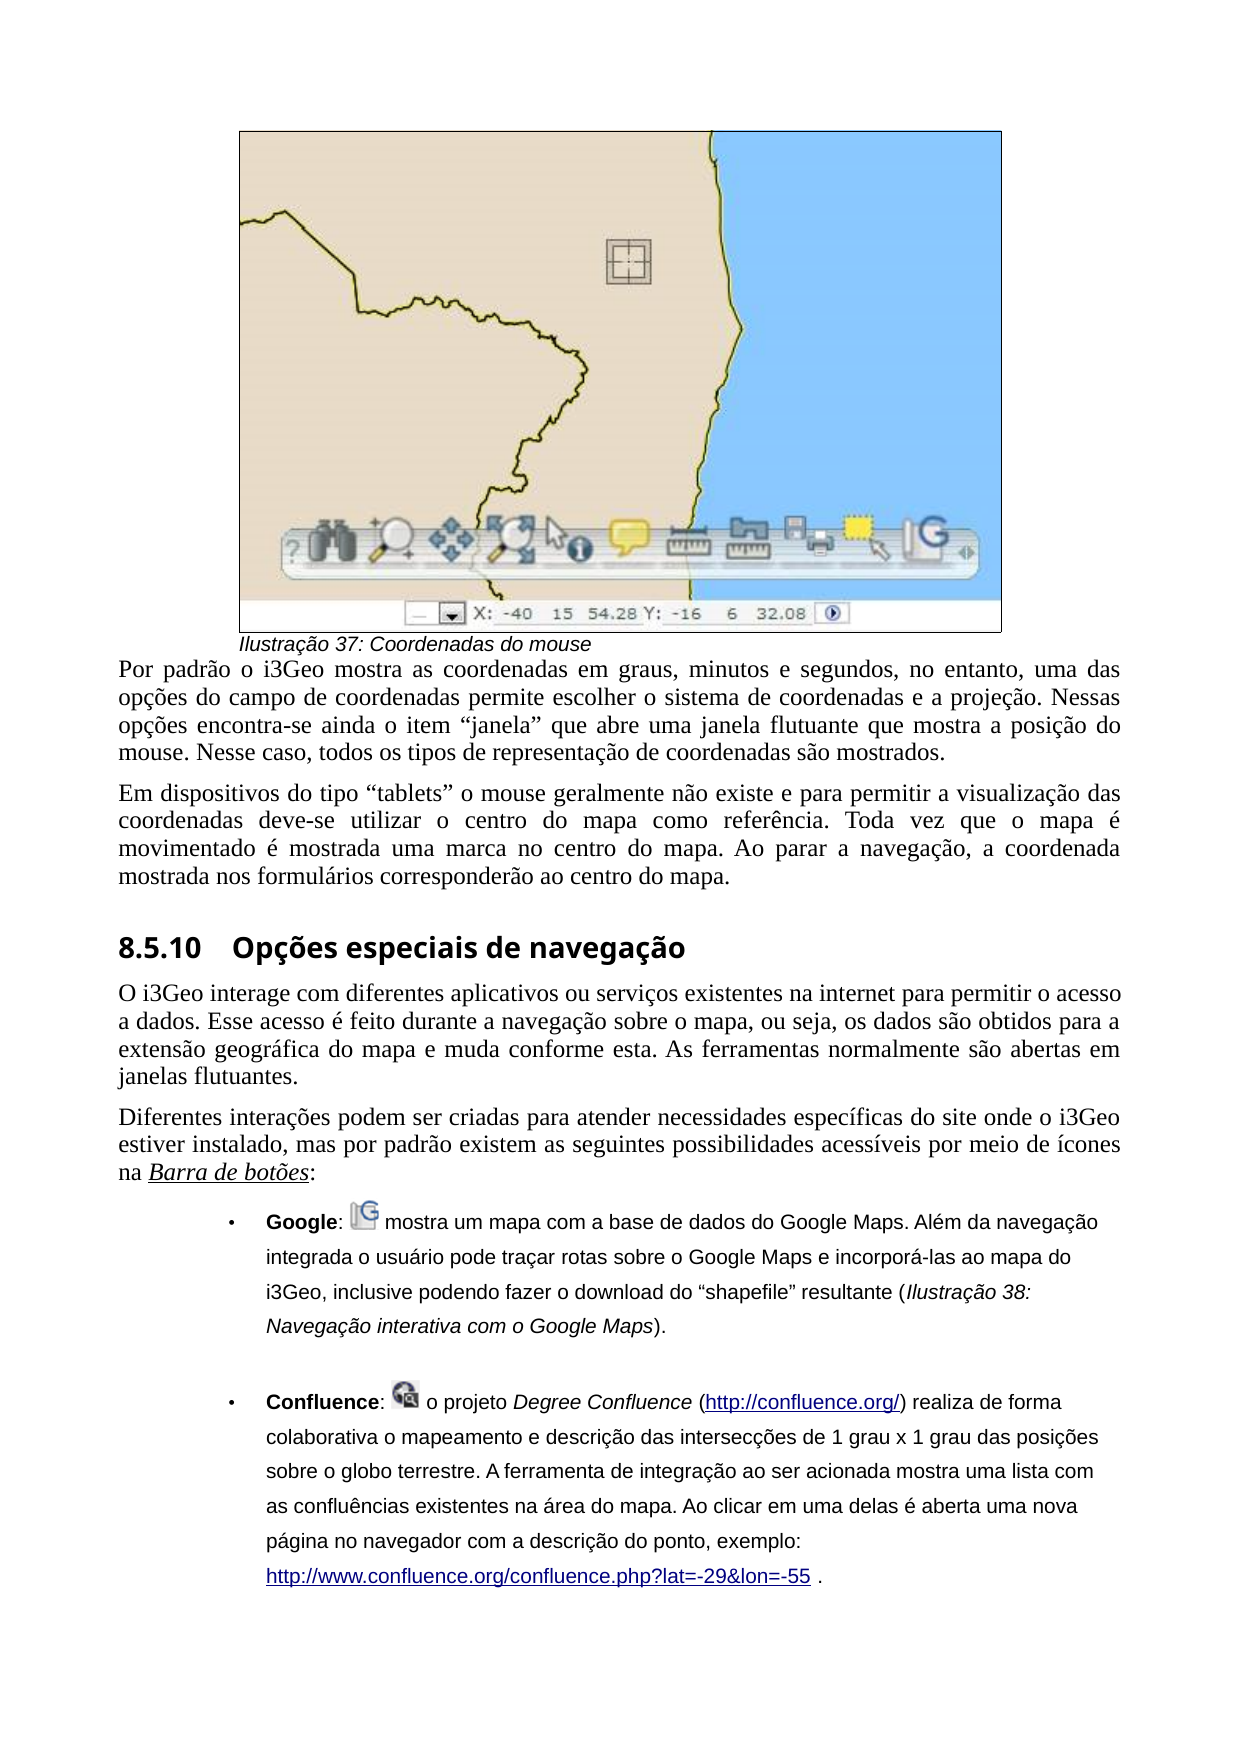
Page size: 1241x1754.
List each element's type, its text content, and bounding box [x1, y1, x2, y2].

list Google: mostra um mapa com a base de dados do Google Maps. Além da navegação integrada o usuário pode traçar rotas sobre o Google Maps e incorporá-las ao mapa do i3Geo, inclusive podendo fazer o download do “shapefile” resultante (Ilustração 38: Navegação interativa com o Google Maps). [228, 1198, 1122, 1338]
text O i3Geo interage com diferentes aplicativos ou serviços existentes na internet para permitir o acesso a dados. Esse acesso é feito durante a navegação sobre o mapa, ou seja, os dados são obtidos para a extensão geográfica do mapa e muda conforme esta. As ferramentas normalmente são abertas em janelas flutuantes. [118, 979, 1122, 1090]
picture [240, 132, 1001, 632]
list Confluence: o projeto Degree Confluence (http://confluence.org/) realiza de forma colaborativa o mapeamento e descrição das intersecções de 1 grau x 1 grau das posições sobre o globo terrestre. A ferramenta de integração ao ser acionada mostra uma lista com as confluências existentes na área do mapa. Ao clicar em uma delas é aberta uma nova página no navegador com a descrição do ponto, exemplo: http://www.confluence.org/confluence.php?lat=-29&lon=-55 . [228, 1380, 1122, 1588]
text Ilustração 37: Coordenadas do mouse [239, 633, 1001, 655]
picture [349, 1198, 379, 1230]
picture [390, 1380, 421, 1410]
text Em dispositivos do tipo “tablets” o mouse geralmente não existe e para permitir a visualização das coordenadas deve-se utilizar o centro do mapa como referência. Toda vez que o mapa é movimentado é mostrada uma marca no centro do mapa. Ao parar a navegação, a coordenada mostrada nos formulários corresponderão ao centro do mapa. [118, 779, 1122, 889]
text Diferentes interações podem ser criadas para atender necessidades específicas do site onde o i3Geo estiver instalado, mas por padrão existem as seguintes possibilidades acessíveis por meio de ícones na Barra de botões: [118, 1103, 1122, 1186]
subtitle Opções especiais de navegação [118, 927, 1122, 967]
text Por padrão o i3Geo mostra as coordenadas em graus, minutos e segundos, no entanto, uma das opções do campo de coordenadas permite escolher o sistema de coordenadas e a projeção. Nessas opções encontra-se ainda o item “janela” que abre uma janela flutuante que mostra a posição do mouse. Nesse caso, todos os tipos de representação de coordenadas são mostrados. [118, 118, 1122, 766]
